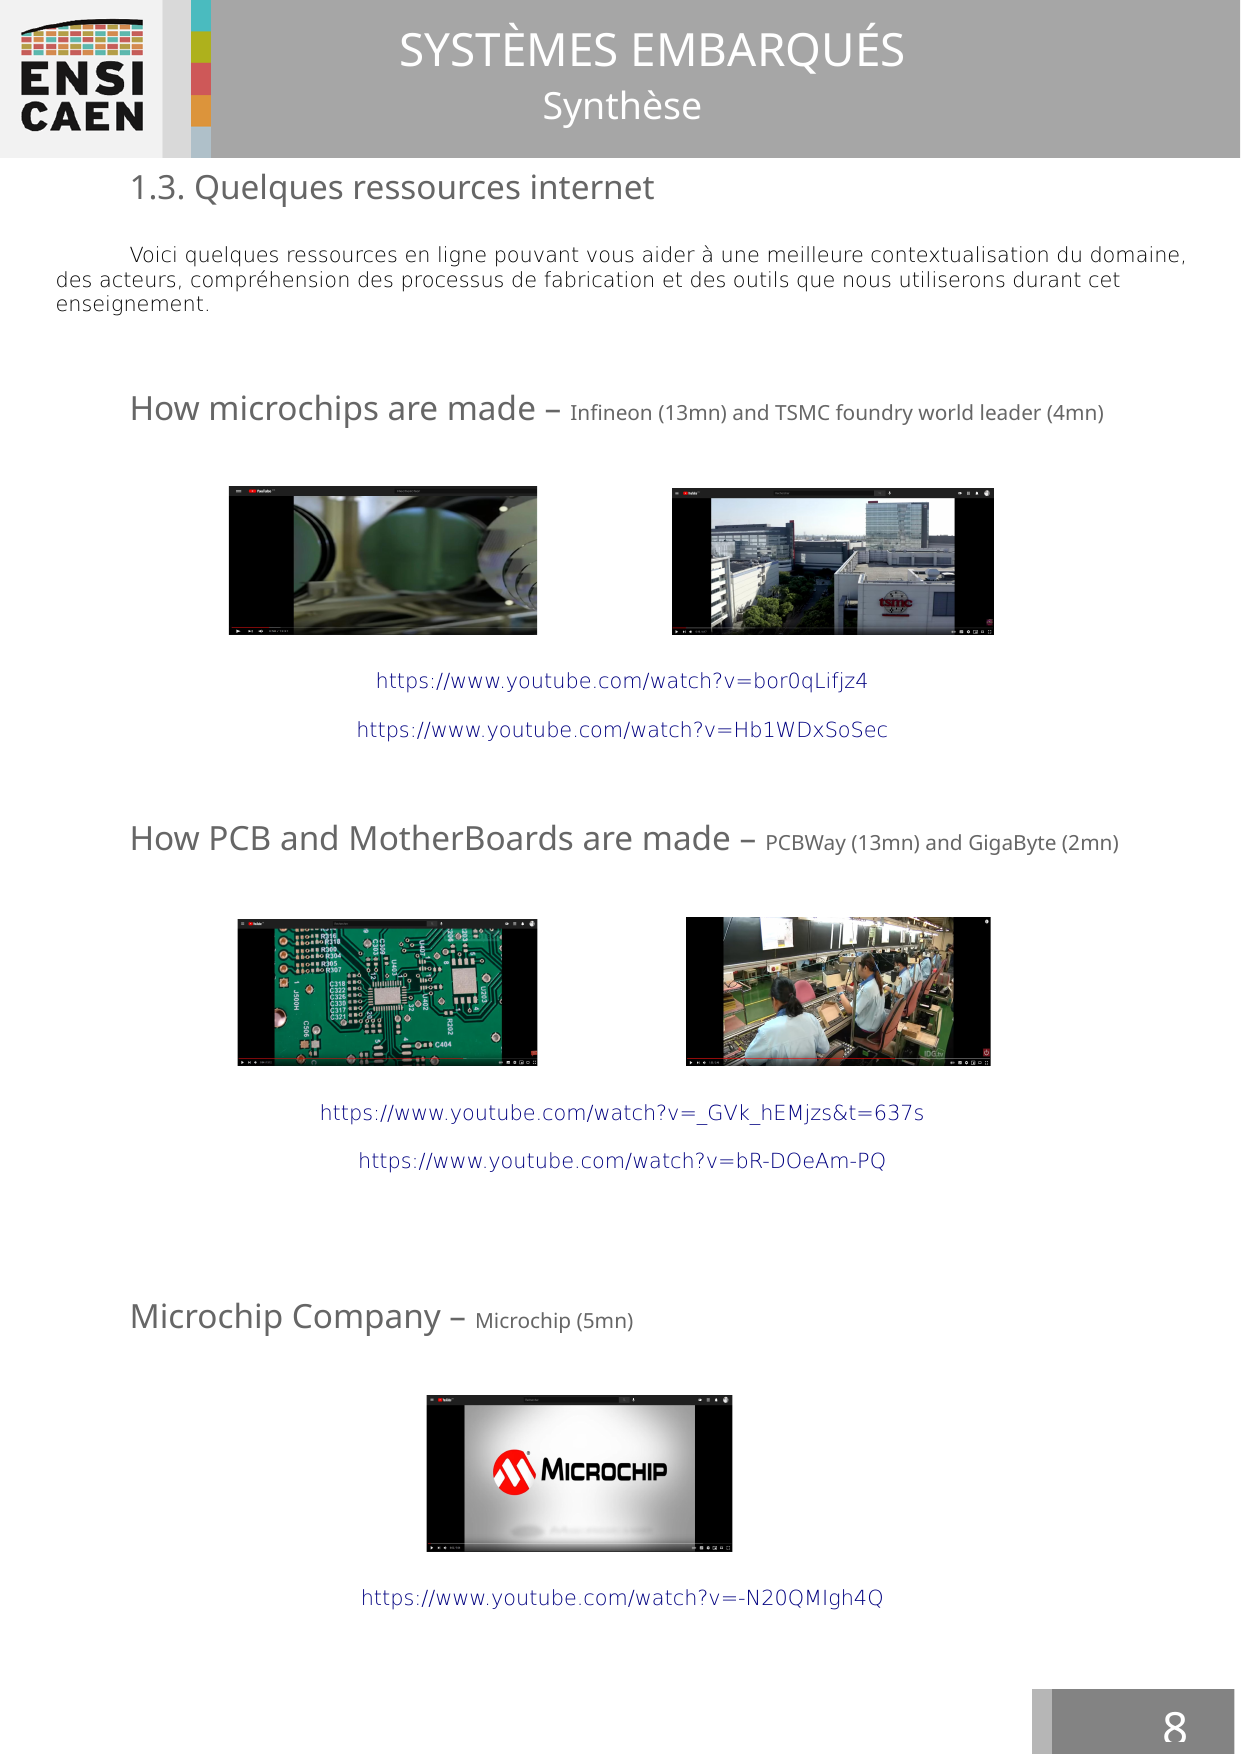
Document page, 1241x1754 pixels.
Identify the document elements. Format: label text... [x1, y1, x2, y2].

text https://www.youtube.com/watch?v=bR-DOeAm-PQ [55, 1149, 1189, 1173]
picture [672, 488, 994, 635]
text Microchip Company – Microchip (5mn) [55, 1293, 1189, 1338]
picture [237, 919, 538, 1066]
text https://www.youtube.com/watch?v=bor0qLifjz4 [55, 669, 1189, 693]
text Voici quelques ressources en ligne pouvant vous aider à une meilleure contextualisation du domaine, des acteurs, compréhension des processus de fabrication et des outils que nous utiliserons durant cet enseignement. [55, 243, 1189, 316]
text 1.3. Quelques ressources internet [55, 164, 1189, 209]
picture [228, 486, 538, 635]
picture [686, 917, 991, 1066]
text How PCB and MotherBoards are made – PCBWay (13mn) and GigaByte (2mn) [55, 815, 1189, 860]
text https://www.youtube.com/watch?v=-N20QMIgh4Q [55, 1586, 1189, 1611]
picture [426, 1395, 733, 1552]
text How microchips are made – Infineon (13mn) and TSMC foundry world leader (4mn) [55, 384, 1189, 430]
text https://www.youtube.com/watch?v=_GVk_hEMjzs&t=637s [55, 1101, 1189, 1125]
picture [0, 0, 1241, 158]
text https://www.youtube.com/watch?v=Hb1WDxSoSec [55, 718, 1189, 742]
picture [1032, 1689, 1235, 1754]
